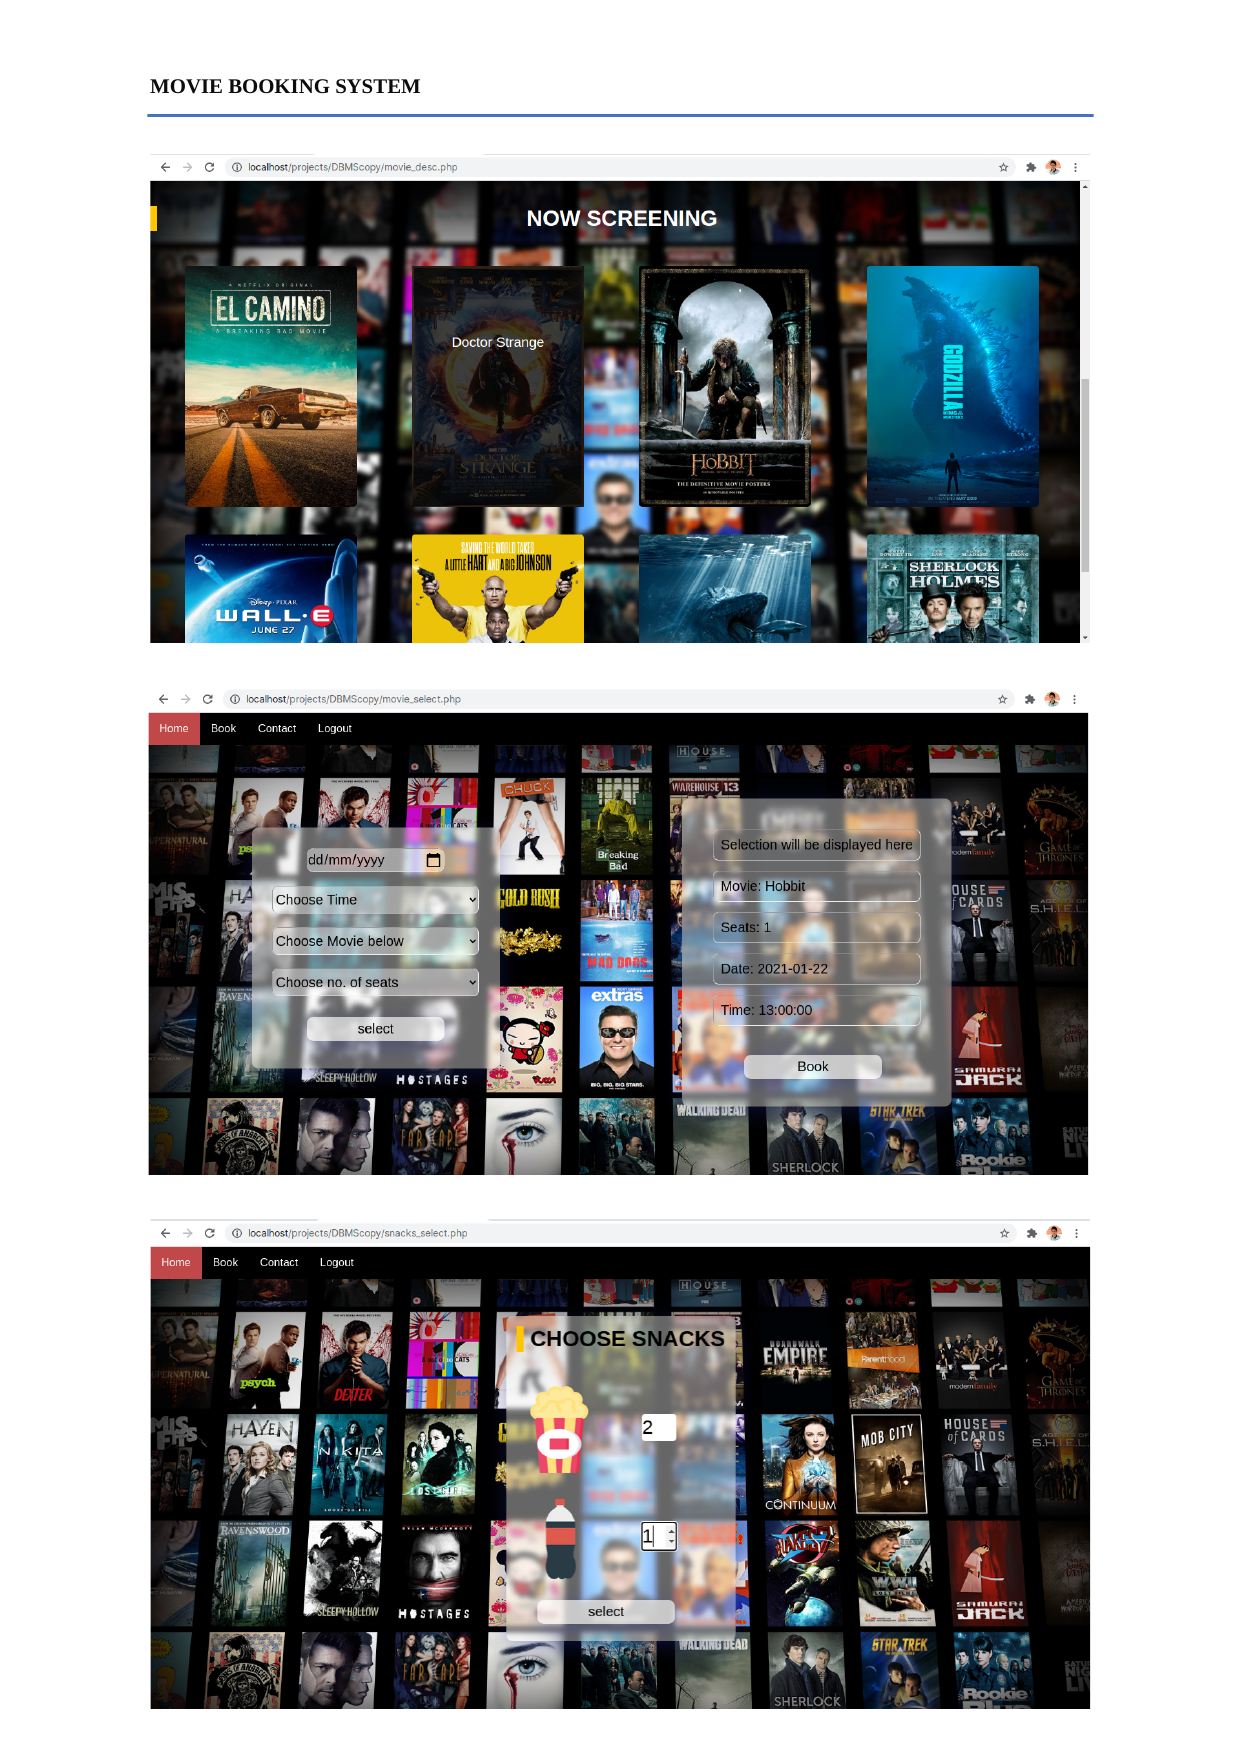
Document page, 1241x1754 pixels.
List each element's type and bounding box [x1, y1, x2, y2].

picture [150, 154, 1090, 643]
picture [148, 687, 1089, 1175]
picture [150, 1219, 1091, 1709]
